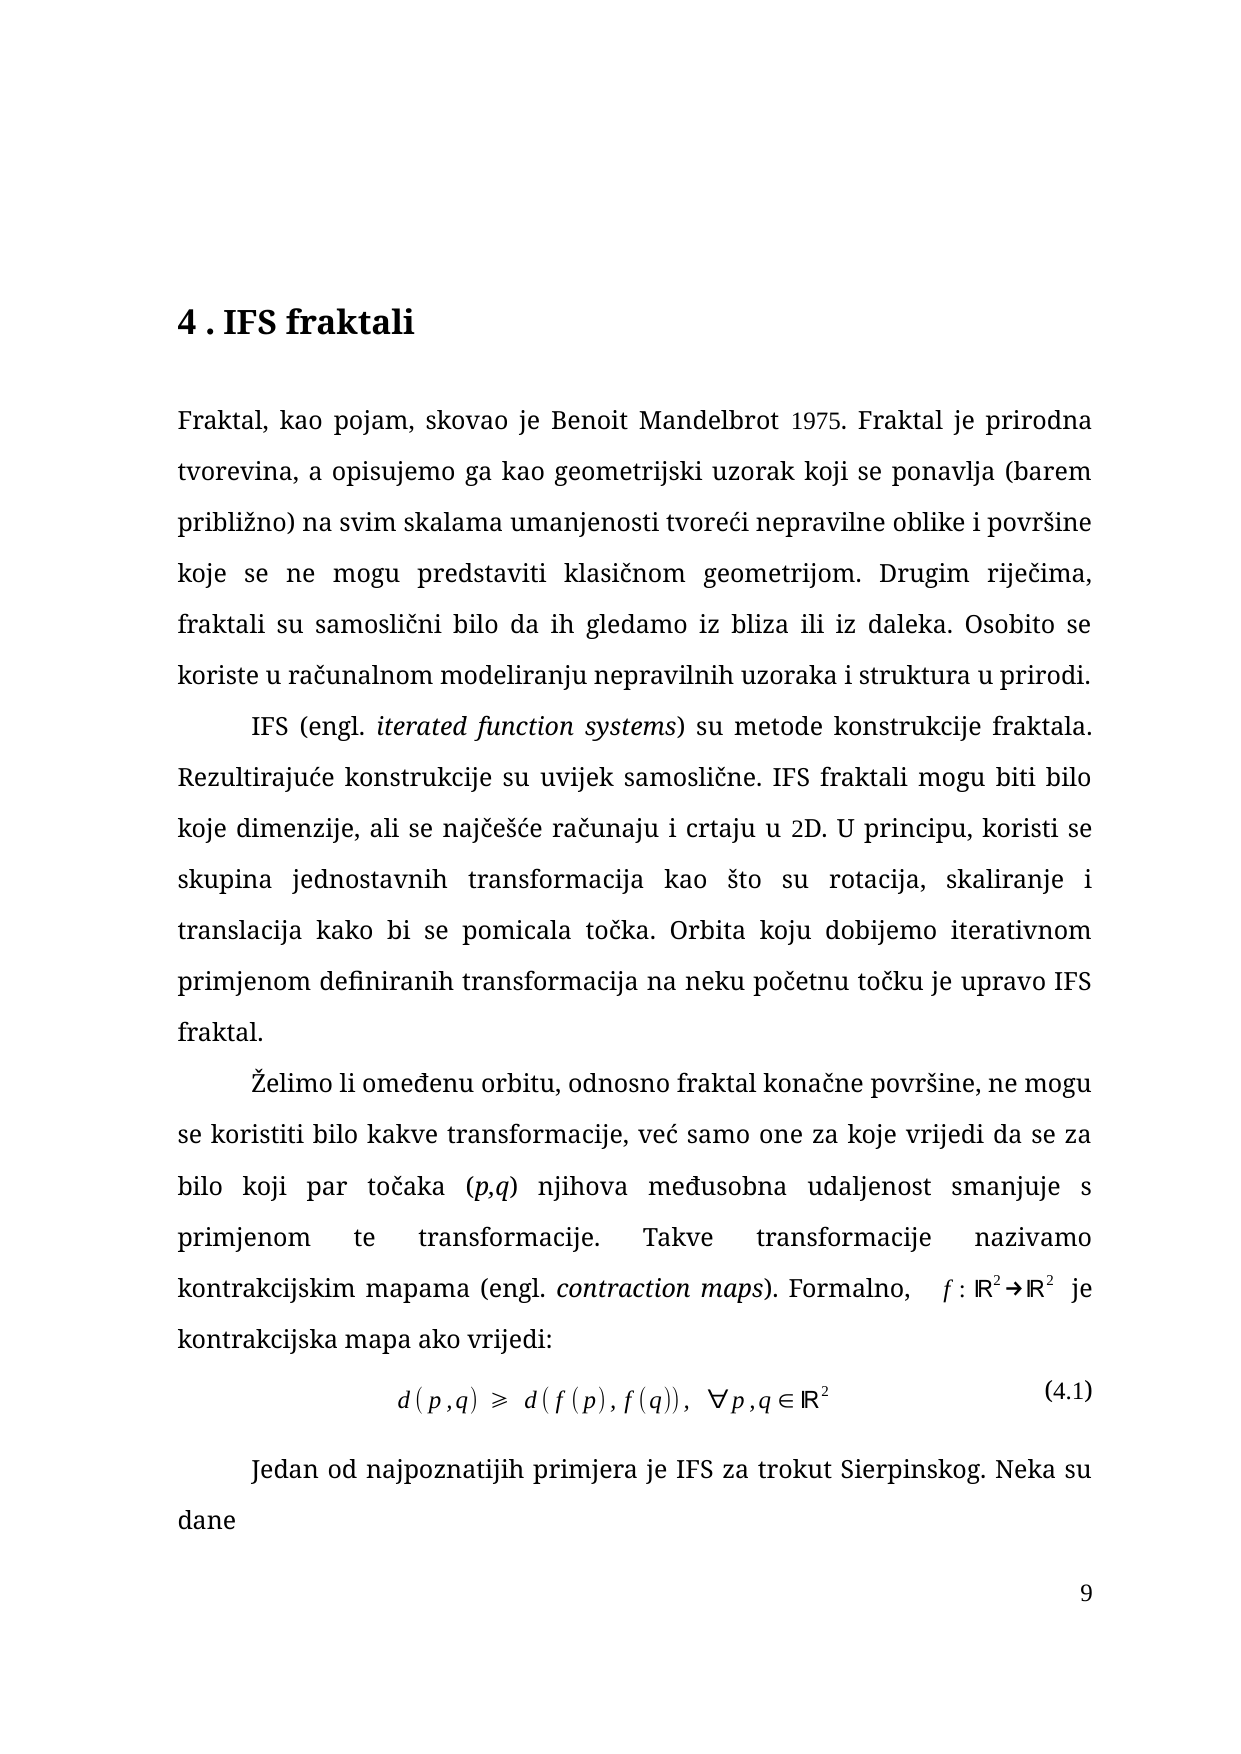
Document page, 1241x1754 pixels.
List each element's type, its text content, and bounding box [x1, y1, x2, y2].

text (4.1) [177, 1372, 1093, 1435]
subtitle 4 . IFS fraktali [177, 299, 1093, 344]
text Želimo li omeđenu orbitu, odnosno fraktal konačne površine, ne mogu se koristiti bilo kakve transformacije, već samo one za koje vrijedi da se za bilo koji par točaka (p,q) njihova međusobna udaljenost smanjuje s primjenom te transformacije. Takve transformacije nazivamo kontrakcijskim mapama (engl. contraction maps). Formalno, je kontrakcijska mapa ako vrijedi: [177, 1066, 1093, 1355]
text Fraktal, kao pojam, skovao je Benoit Mandelbrot 1975. Fraktal je prirodna tvorevina, a opisujemo ga kao geometrijski uzorak koji se ponavlja (barem približno) na svim skalama umanjenosti tvoreći nepravilne oblike i površine koje se ne mogu predstaviti klasičnom geometrijom. Drugim riječima, fraktali su samoslični bilo da ih gledamo iz bliza ili iz daleka. Osobito se koriste u računalnom modeliranju nepravilnih uzoraka i struktura u prirodi. [177, 403, 1093, 692]
text Jedan od najpoznatijih primjera je IFS za trokut Sierpinskog. Neka su dane [177, 1452, 1093, 1537]
text IFS (engl. iterated function systems) su metode konstrukcije fraktala. Rezultirajuće konstrukcije su uvijek samoslične. IFS fraktali mogu biti bilo koje dimenzije, ali se najčešće računaju i crtaju u 2D. U principu, koristi se skupina jednostavnih transformacija kao što su rotacija, skaliranje i translacija kako bi se pomicala točka. Orbita koju dobijemo iterativnom primjenom deﬁniranih transformacĳa na neku početnu točku je upravo IFS fraktal. [177, 709, 1093, 1049]
